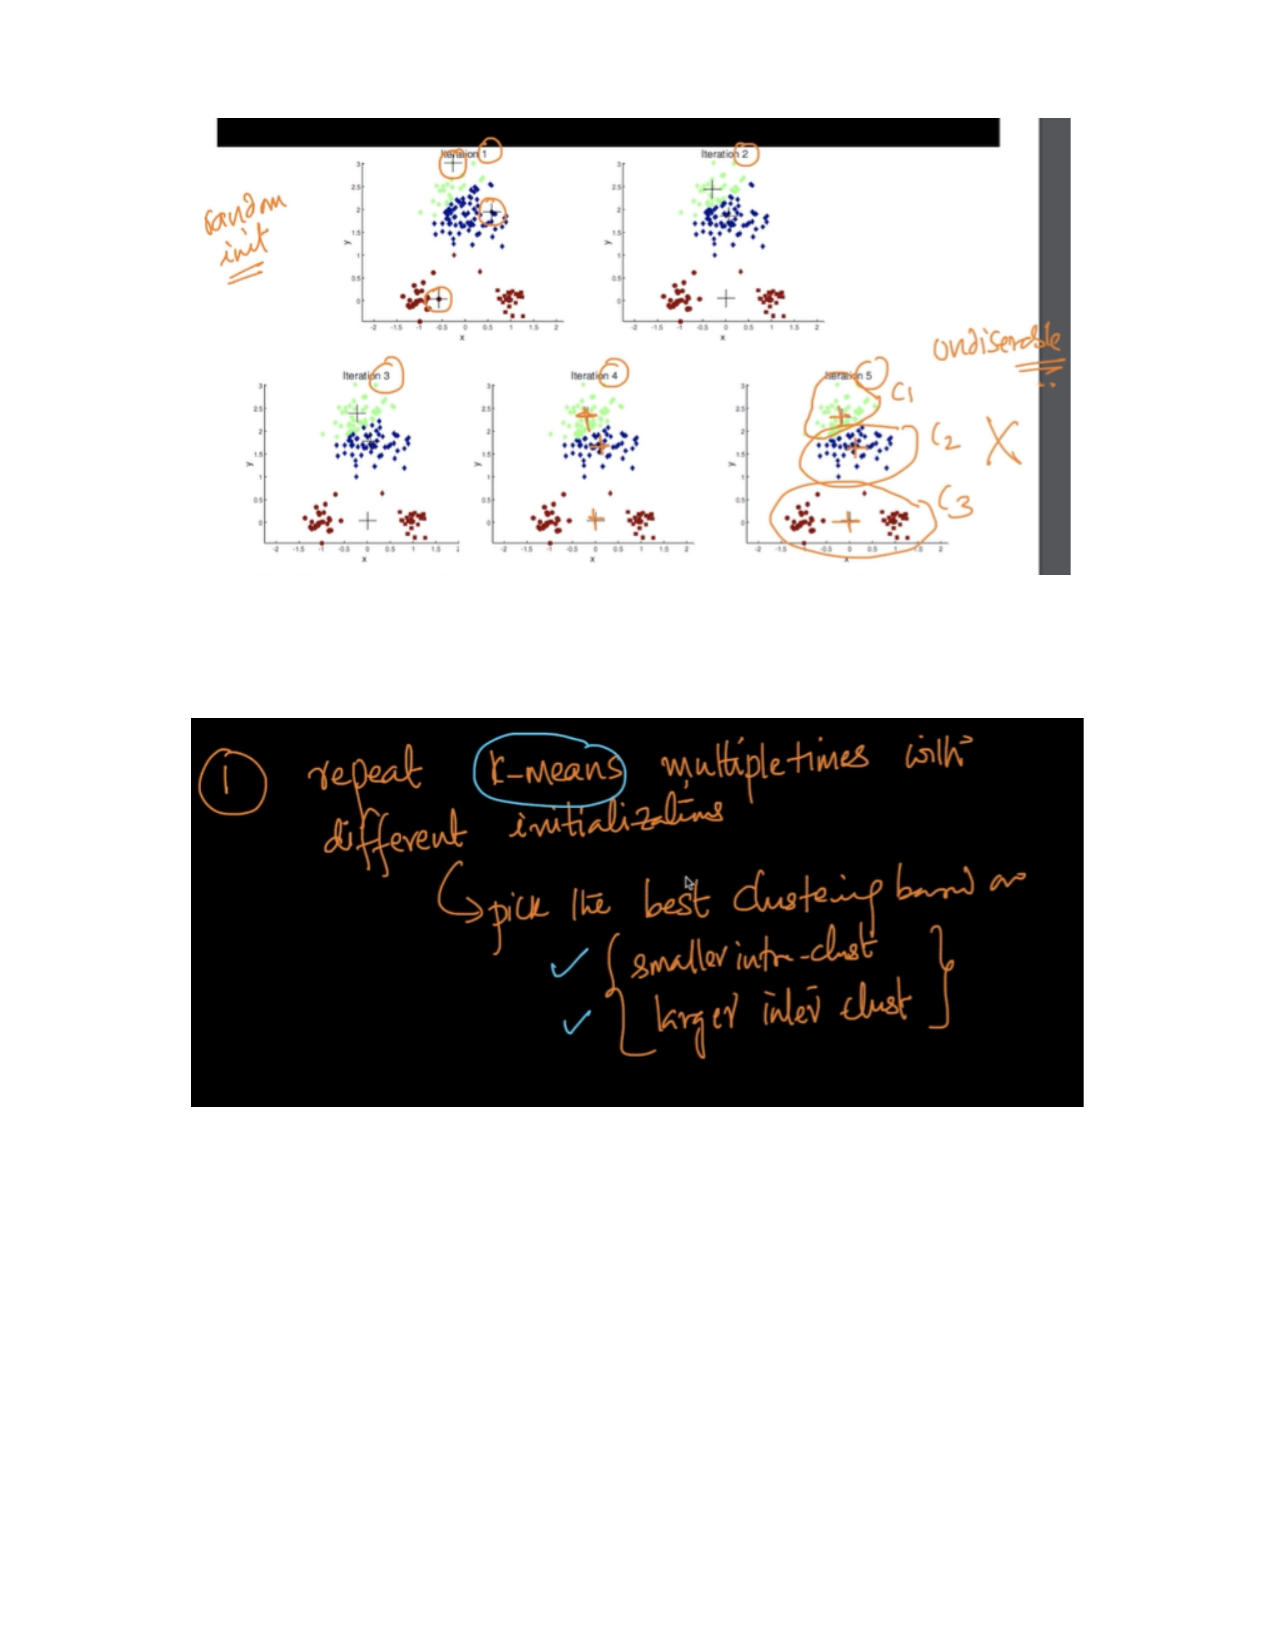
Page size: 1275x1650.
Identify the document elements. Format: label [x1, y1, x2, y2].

picture [204, 118, 1071, 575]
picture [191, 718, 1084, 1107]
